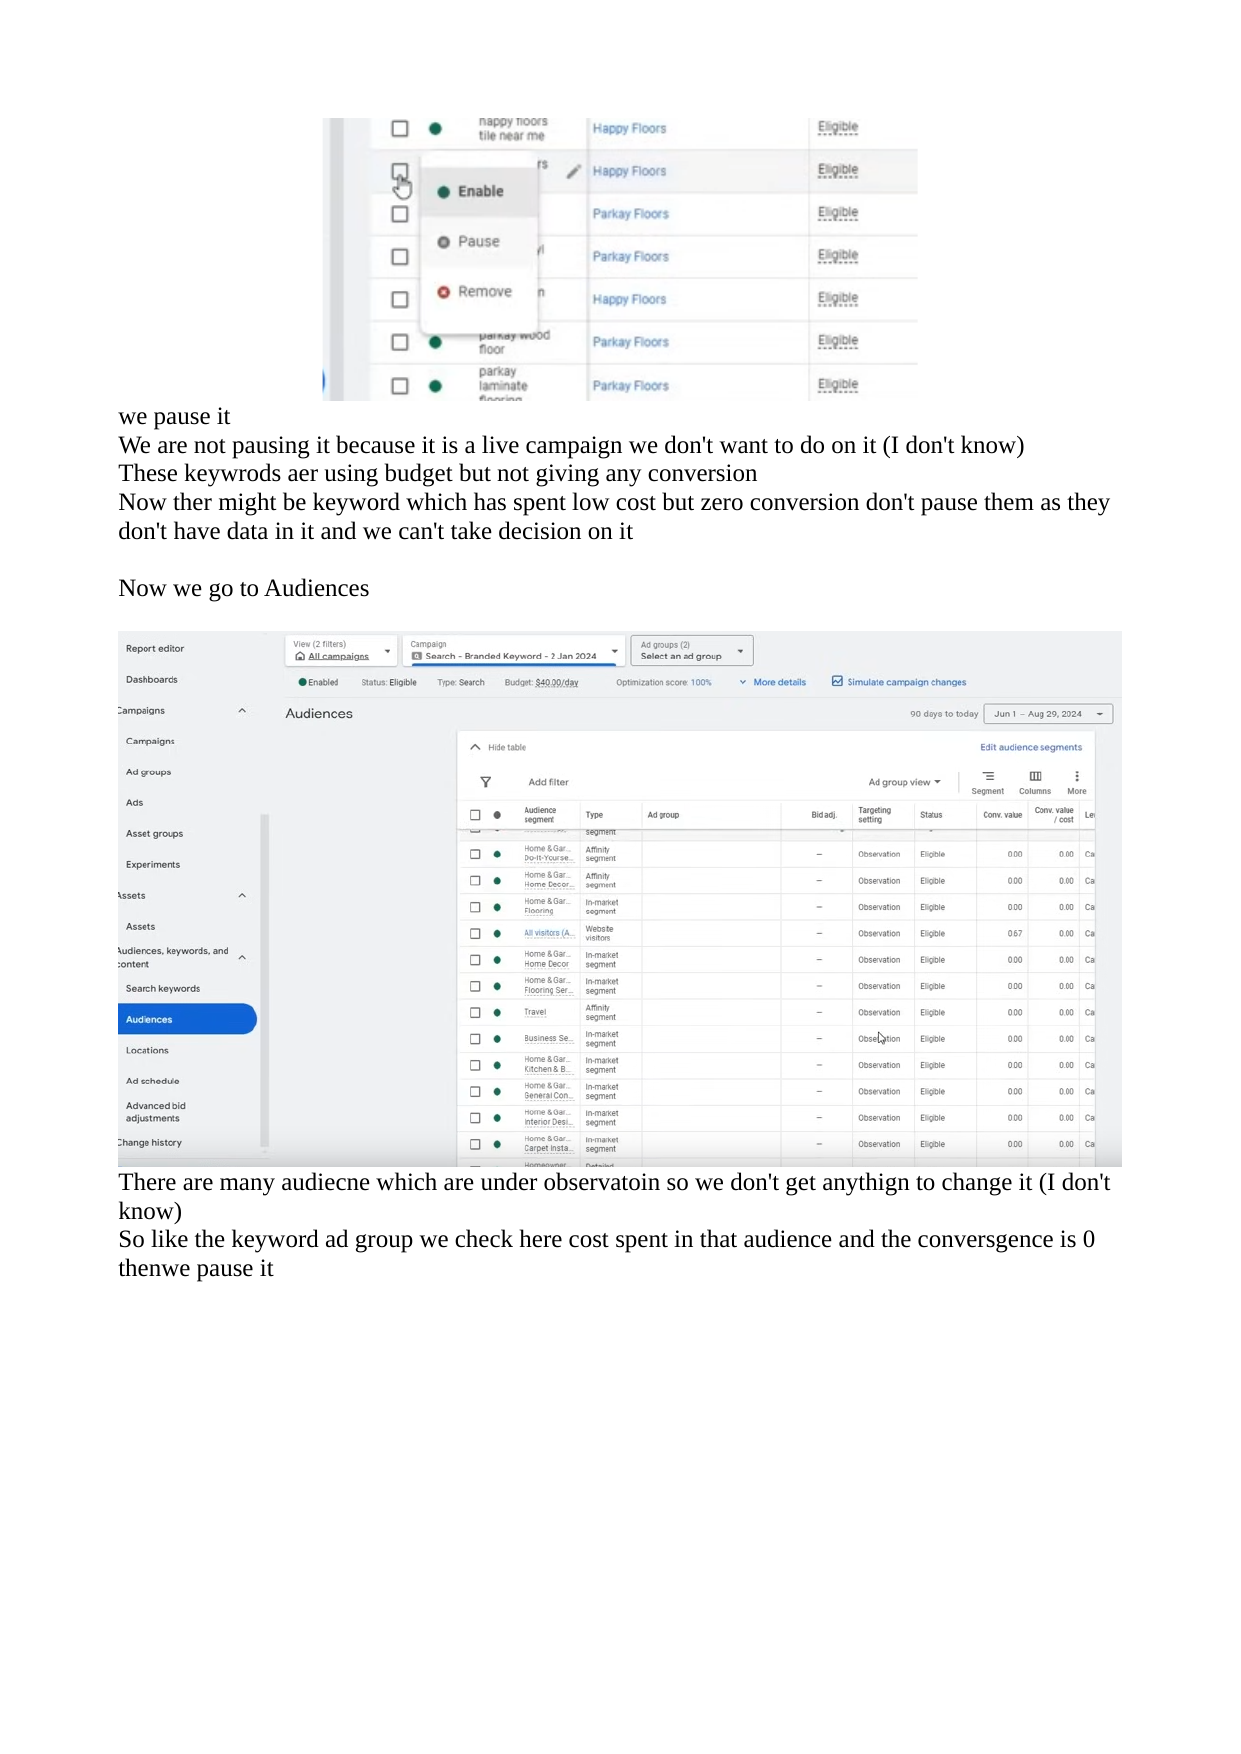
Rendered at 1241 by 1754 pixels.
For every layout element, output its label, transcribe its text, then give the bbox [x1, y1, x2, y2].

text Now ther might be keyword which has spent low cost but zero conversion don't pause them as they don't have data in it and we can't take decision on it [118, 487, 1122, 545]
text Now we go to Audiences [118, 573, 1122, 602]
picture [322, 118, 918, 401]
picture [118, 631, 1122, 1167]
text There are many audiecne which are under observatoin so we don't get anythign to change it (I don't know) [118, 1167, 1122, 1224]
text we pause it [118, 118, 1122, 430]
text These keywrods aer using budget but not giving any conversion [118, 458, 1122, 487]
text We are not pausing it because it is a live campaign we don't want to do on it (I don't know) [118, 430, 1122, 458]
text So like the keyword ad group we check here cost spent in that audience and the conversgence is 0 thenwe pause it [118, 1224, 1122, 1282]
